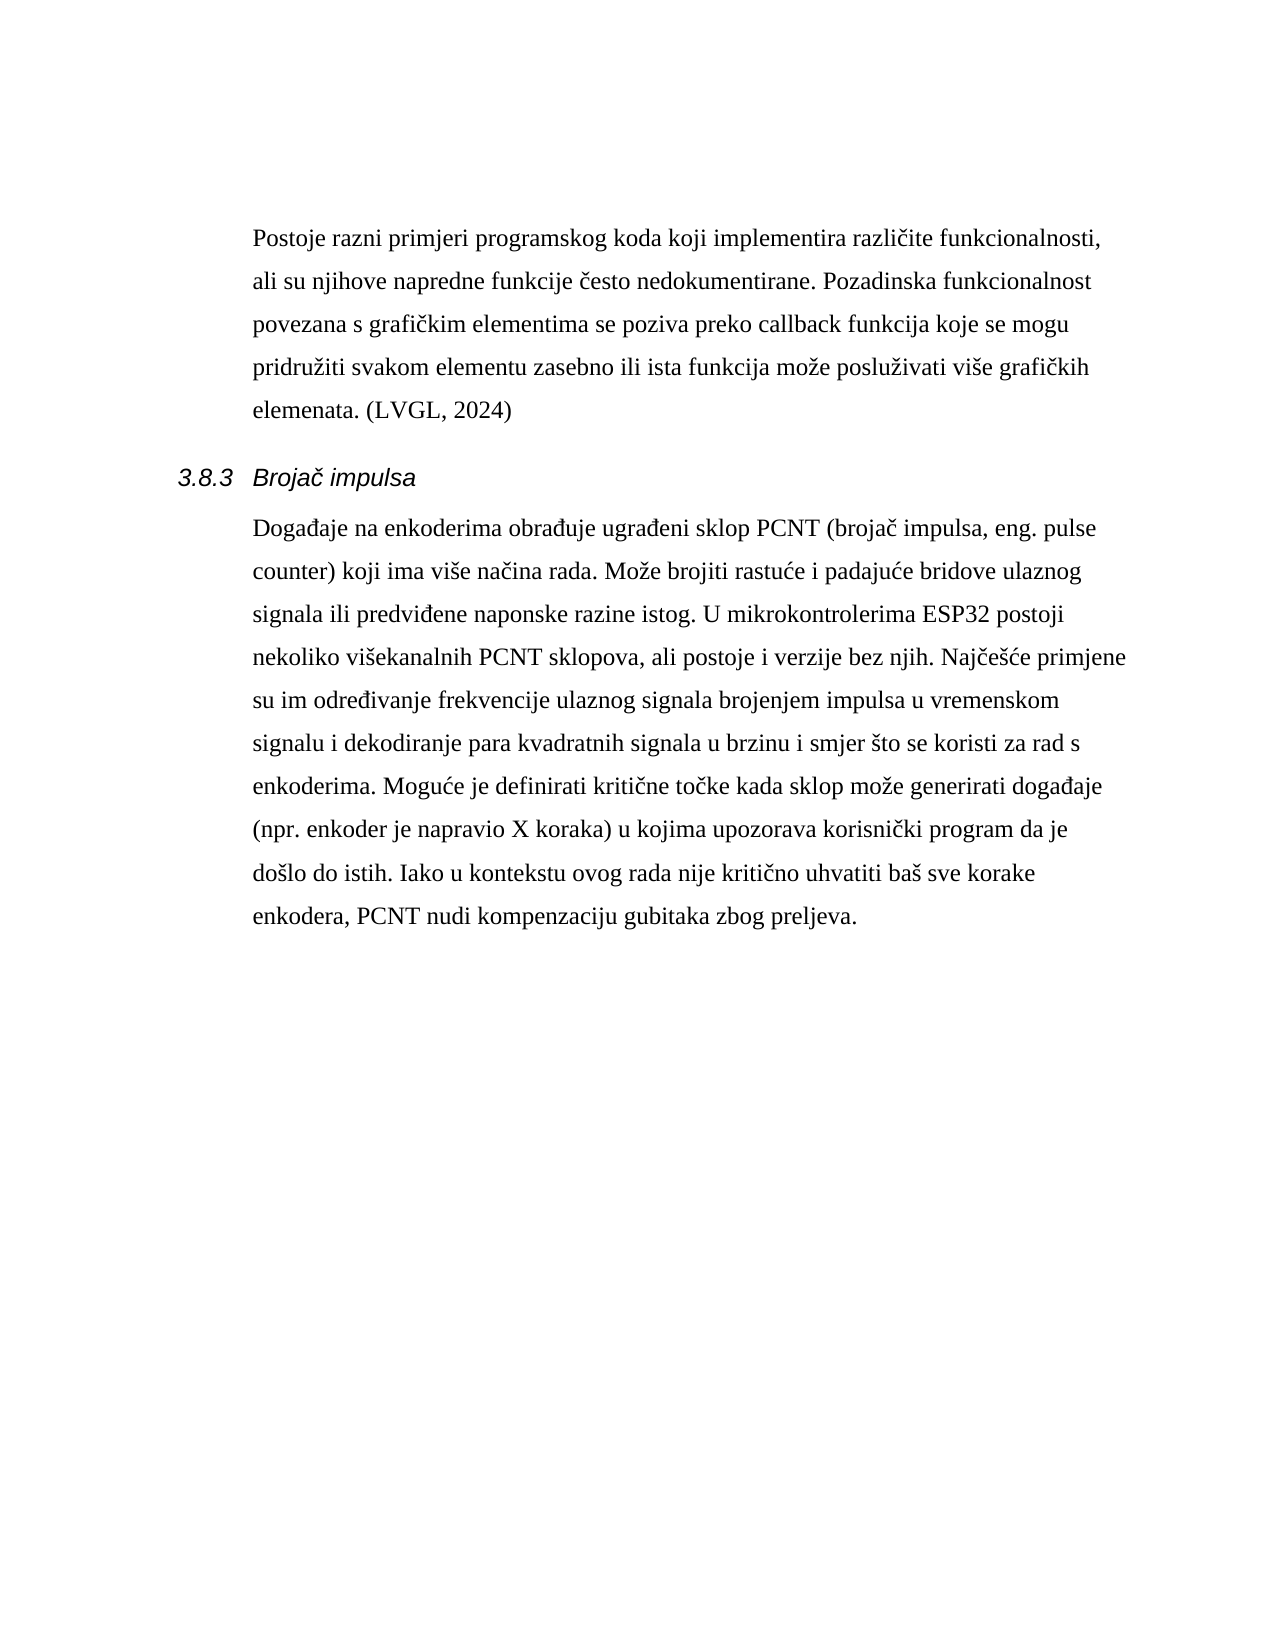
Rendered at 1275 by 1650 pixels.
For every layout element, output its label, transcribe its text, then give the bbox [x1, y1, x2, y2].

subtitle Brojač impulsa [177, 463, 1127, 492]
text Postoje razni primjeri programskog koda koji implementira različite funkcionalnosti, ali su njihove napredne funkcije često nedokumentirane. Pozadinska funkcionalnost povezana s grafičkim elementima se poziva preko callback funkcija koje se mogu pridružiti svakom elementu zasebno ili ista funkcija može posluživati više grafičkih elemenata. (LVGL, 2024) [252, 223, 1127, 424]
text Događaje na enkoderima obrađuje ugrađeni sklop PCNT (brojač impulsa, eng. pulse counter) koji ima više načina rada. Može brojiti rastuće i padajuće bridove ulaznog signala ili predviđene naponske razine istog. U mikrokontrolerima ESP32 postoji nekoliko višekanalnih PCNT sklopova, ali postoje i verzije bez njih. Najčešće primjene su im određivanje frekvencije ulaznog signala brojenjem impulsa u vremenskom signalu i dekodiranje para kvadratnih signala u brzinu i smjer što se koristi za rad s enkoderima. Moguće je definirati kritične točke kada sklop može generirati događaje (npr. enkoder je napravio X koraka) u kojima upozorava korisnički program da je došlo do istih. Iako u kontekstu ovog rada nije kritično uhvatiti baš sve korake enkodera, PCNT nudi kompenzaciju gubitaka zbog preljeva. [252, 513, 1127, 929]
